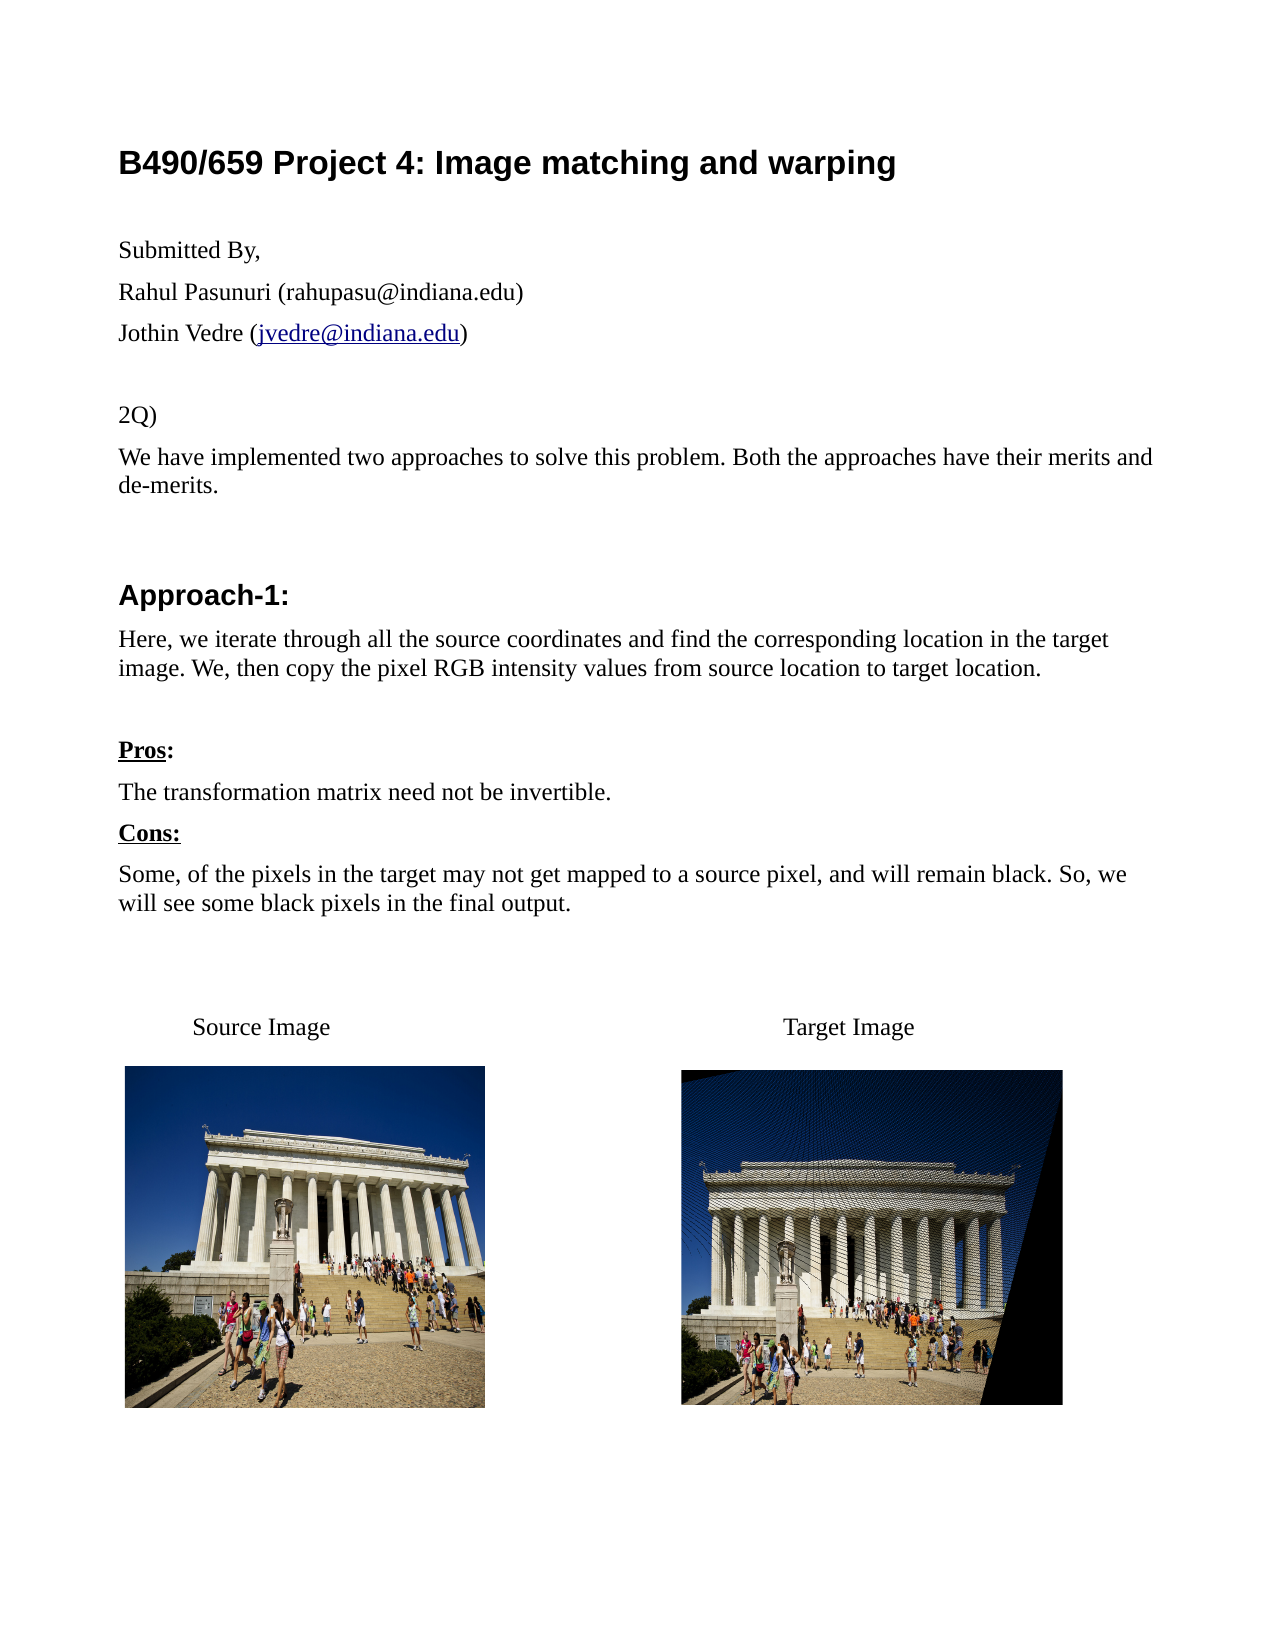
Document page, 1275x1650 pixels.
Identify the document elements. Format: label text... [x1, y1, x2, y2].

text Some, of the pixels in the target may not get mapped to a source pixel, and will remain black. So, we will see some black pixels in the final output. [118, 859, 1157, 917]
text 2Q) [118, 401, 1157, 429]
picture [124, 1066, 485, 1408]
picture [681, 1070, 1063, 1405]
subtitle B490/659 Project 4: Image matching and warping [118, 143, 1157, 182]
text Jothin Vedre (jvedre@indiana.edu) [118, 318, 1157, 347]
text Submitted By, [118, 236, 1157, 264]
text Rahul Pasunuri (rahupasu@indiana.edu) [118, 277, 1157, 306]
text Pros: [118, 735, 1157, 764]
text Source Image Target Image [118, 1012, 1157, 1040]
text Here, we iterate through all the source coordinates and find the corresponding location in the target image. We, then copy the pixel RGB intensity values from source location to target location. [118, 624, 1157, 682]
text We have implemented two approaches to solve this problem. Both the approaches have their merits and de-merits. [118, 442, 1157, 499]
subtitle Approach-1: [118, 578, 1157, 612]
text The transformation matrix need not be invertible. [118, 777, 1157, 805]
text Cons: [118, 818, 1157, 847]
